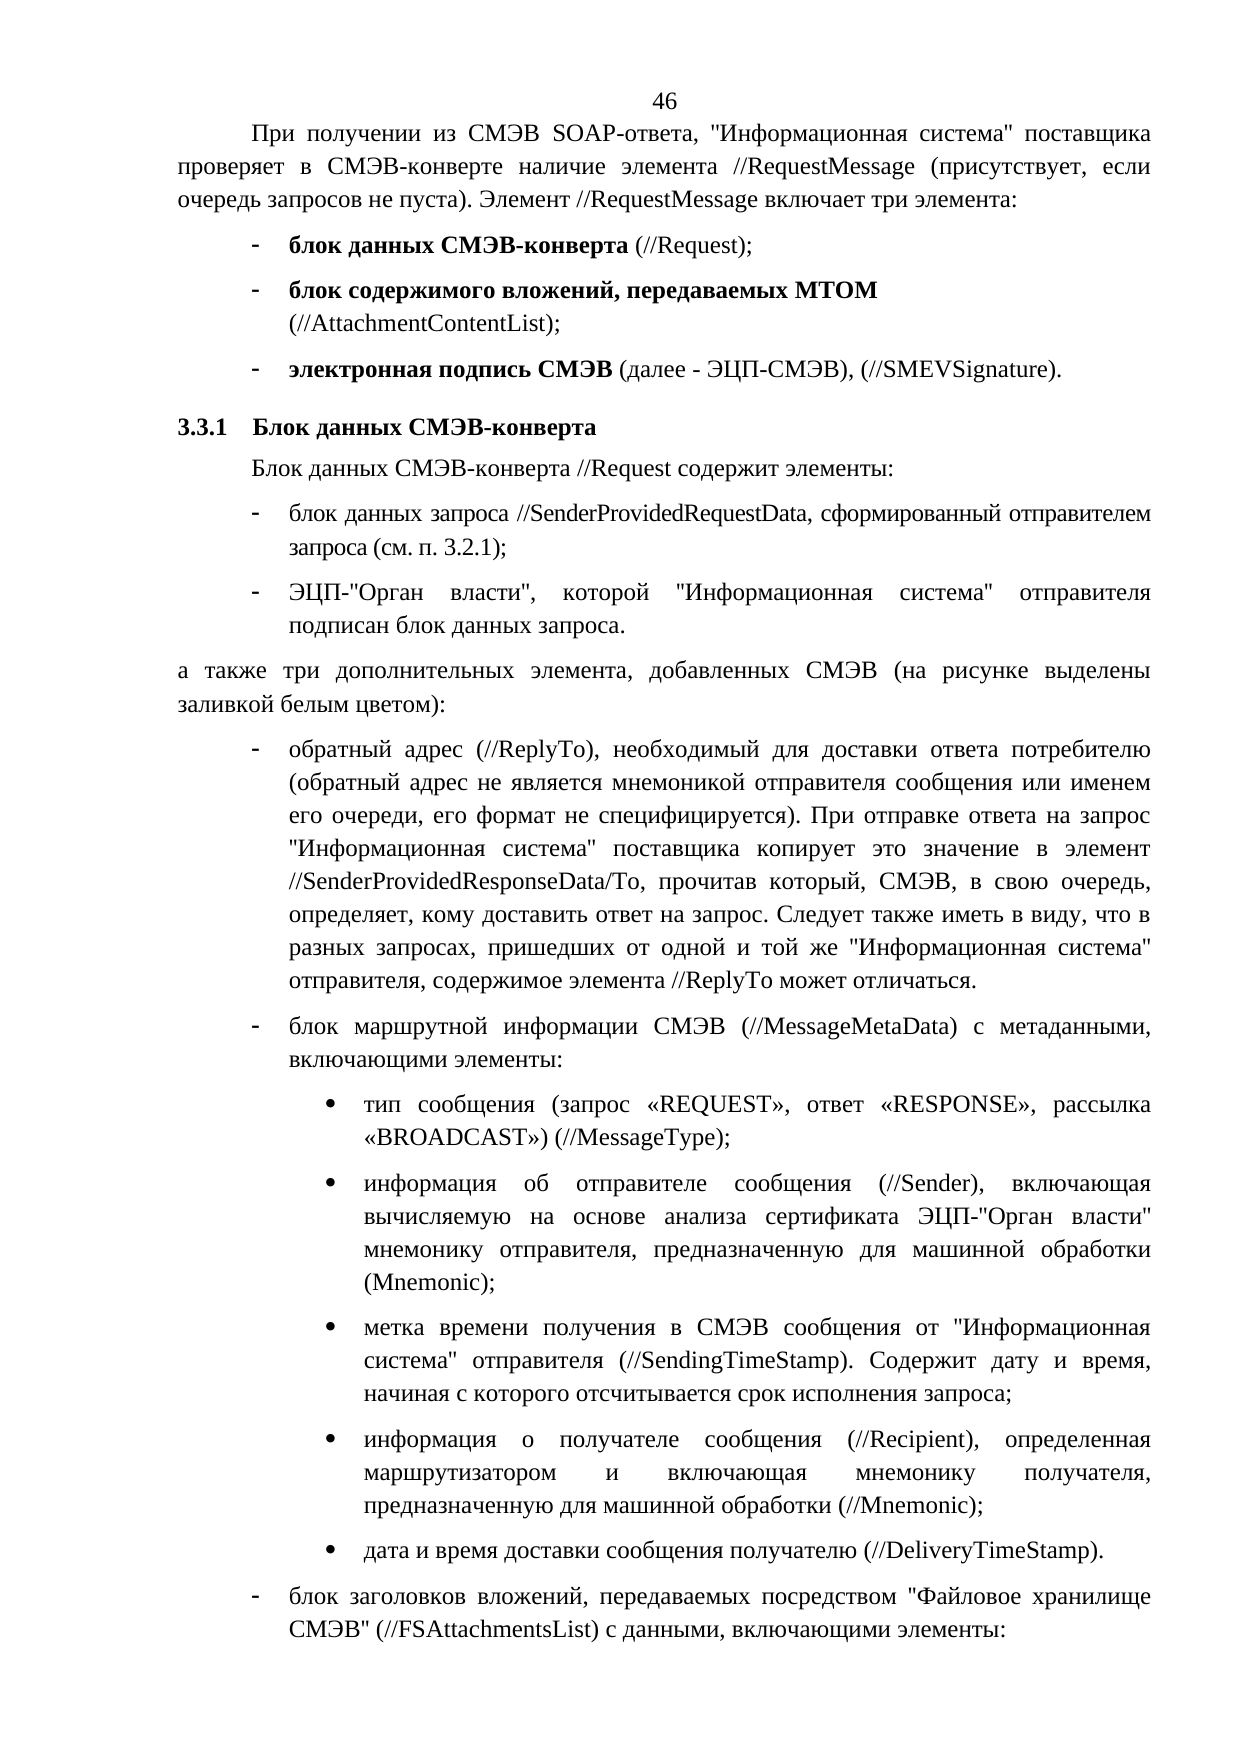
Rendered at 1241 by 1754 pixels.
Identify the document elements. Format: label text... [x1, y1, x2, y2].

list блок содержимого вложений, передаваемых MTOM (//AttachmentContentList); [251, 275, 1152, 337]
subtitle Блок данных СМЭВ-конверта [177, 412, 1152, 441]
list блок данных СМЭВ-конверта (//Request); [251, 230, 1152, 258]
text Блок данных СМЭВ-конверта //Request содержит элементы: [177, 453, 1152, 482]
list блок маршрутной информации СМЭВ (//MessageMetaData) с метаданными, включающими элементы: [251, 1011, 1152, 1073]
list тип сообщения (запрос «REQUEST», ответ «RESPONSE», рассылка «BROADCAST») (//MessageType); [326, 1089, 1152, 1151]
list блок данных запроса //SenderProvidedRequestData, сформированный отправителем запроса (см. п. 3.2.1); [251, 498, 1152, 560]
list блок заголовков вложений, передаваемых посредством ''Файловое хранилище СМЭВ'' (//FSAttachmentsList) с данными, включающими элементы: [251, 1581, 1152, 1643]
text а также три дополнительных элемента, добавленных СМЭВ (на рисунке выделены заливкой белым цветом): [177, 656, 1152, 717]
list электронная подпись СМЭВ (далее - ЭЦП-СМЭВ), (//SMEVSignature). [251, 354, 1152, 382]
list дата и время доставки сообщения получателю (//DeliveryTimeStamp). [326, 1536, 1152, 1564]
text При получении из СМЭВ SOAP-ответа, ''Информационная система'' поставщика проверяет в СМЭВ-конверте наличие элемента //RequestMessage (присутствует, если очередь запросов не пуста). Элемент //RequestMessage включает три элемента: [177, 118, 1152, 213]
list информация о получателе сообщения (//Recipient), определенная маршрутизатором и включающая мнемонику получателя, предназначенную для машинной обработки (//Mnemonic); [326, 1424, 1152, 1519]
list информация об отправителе сообщения (//Sender), включающая вычисляемую на основе анализа сертификата ЭЦП-''Орган власти'' мнемонику отправителя, предназначенную для машинной обработки (Mnemonic); [326, 1168, 1152, 1296]
list метка времени получения в СМЭВ сообщения от ''Информационная система'' отправителя (//SendingTimeStamp). Содержит дату и время, начиная с которого отсчитывается срок исполнения запроса; [326, 1312, 1152, 1407]
list обратный адрес (//ReplyTo), необходимый для доставки ответа потребителю (обратный адрес не является мнемоникой отправителя сообщения или именем его очереди, его формат не специфицируется). При отправке ответа на запрос ''Информационная система'' поставщика копирует это значение в элемент //SenderProvidedResponseData/To, прочитав который, СМЭВ, в свою очередь, определяет, кому доставить ответ на запрос. Следует также иметь в виду, что в разных запросах, пришедших от одной и той же ''Информационная система'' отправителя, содержимое элемента //ReplyTo может отличаться. [251, 734, 1152, 994]
list ЭЦП-''Орган власти'', которой ''Информационная система'' отправителя подписан блок данных запроса. [251, 577, 1152, 639]
